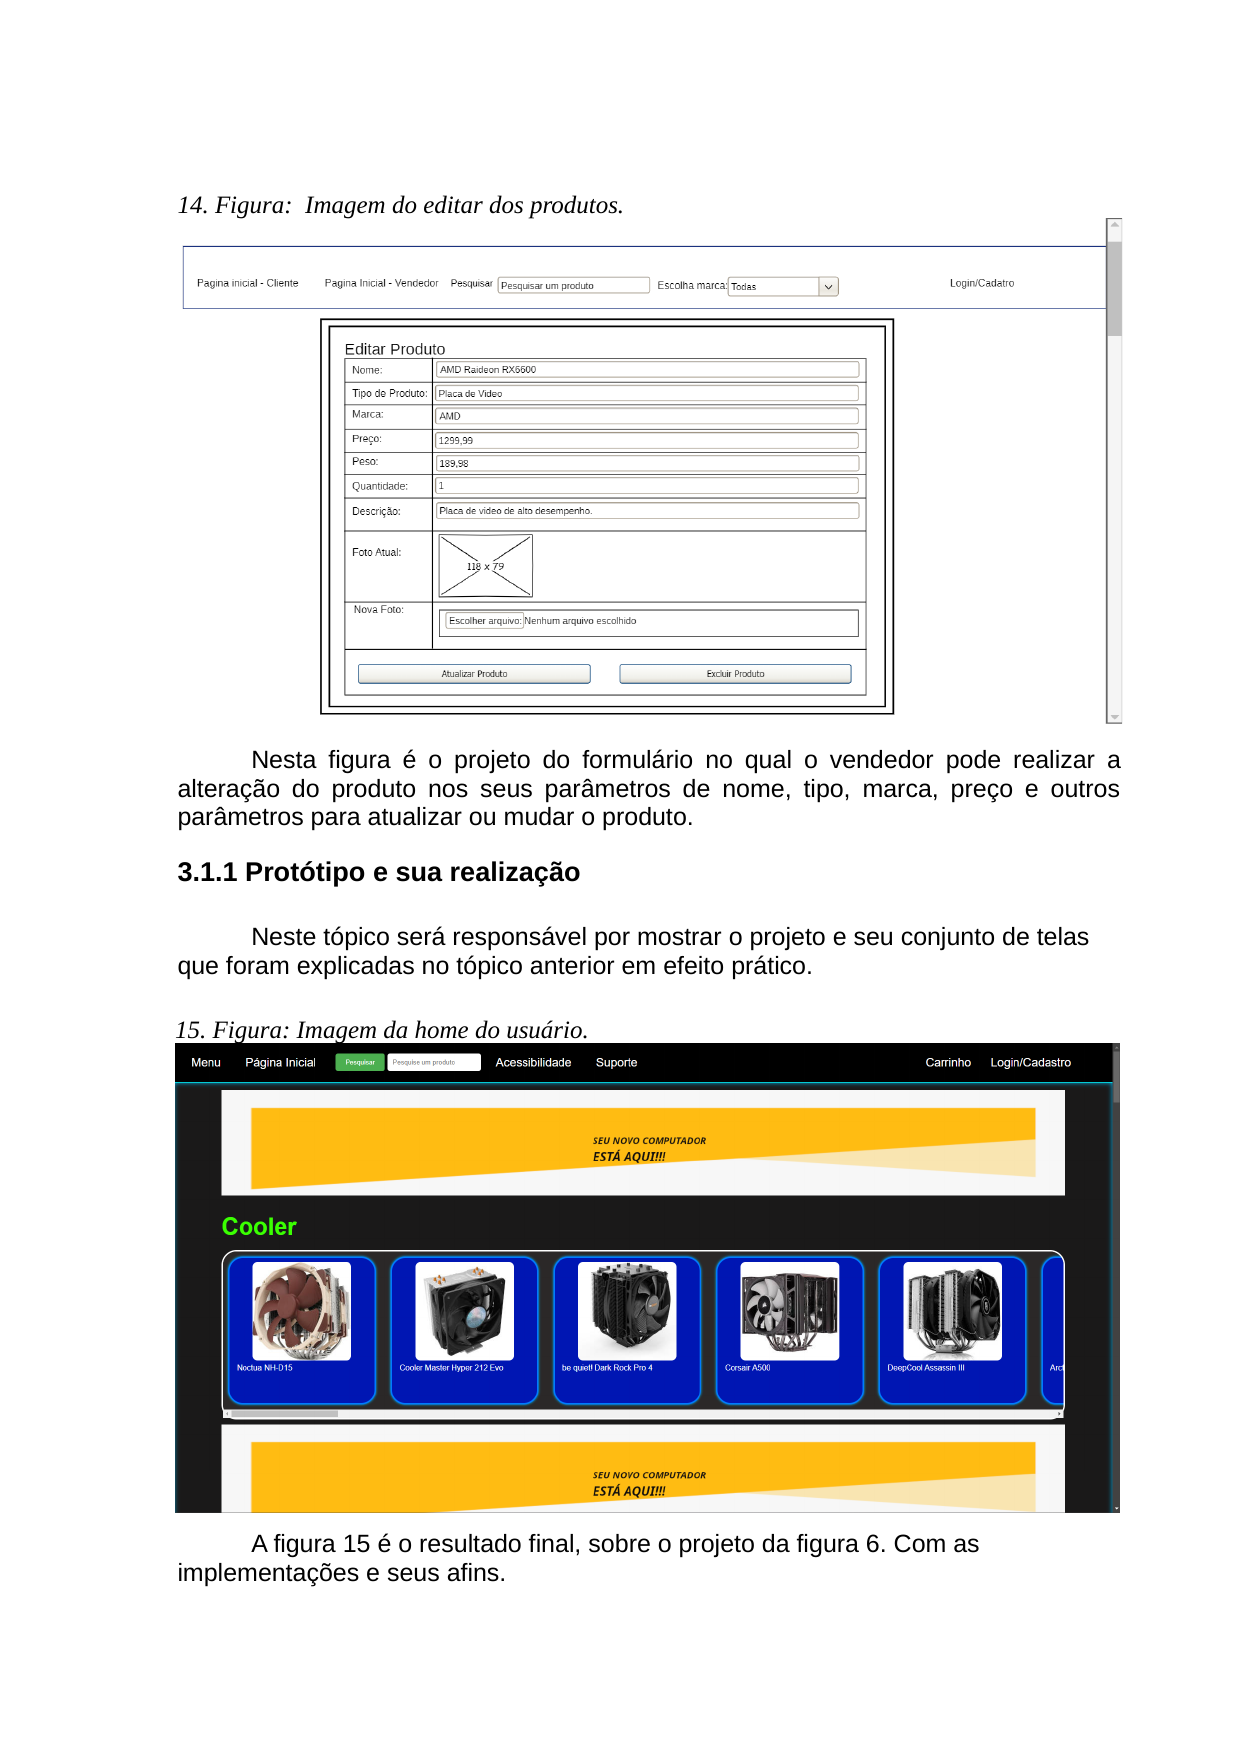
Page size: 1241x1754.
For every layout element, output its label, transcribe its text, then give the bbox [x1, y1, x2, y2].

text 15. Figura: Imagem da home do usuário. [175, 1015, 1120, 1043]
picture [177, 218, 1123, 729]
text A figura 15 é o resultado final, sobre o projeto da figura 6. Com as implementações e seus afins. [177, 1529, 1122, 1586]
text 14. Figura: Imagem do editar dos produtos. [177, 190, 1122, 218]
subtitle 3.1.1 Protótipo e sua realização [177, 856, 1122, 887]
picture [175, 1043, 1120, 1513]
text Neste tópico será responsável por mostrar o projeto e seu conjunto de telas que foram explicadas no tópico anterior em efeito prático. [177, 922, 1122, 980]
text Nesta figura é o projeto do formulário no qual o vendedor pode realizar a alteração do produto nos seus parâmetros de nome, tipo, marca, preço e outros parâmetros para atualizar ou mudar o produto. [177, 745, 1122, 831]
